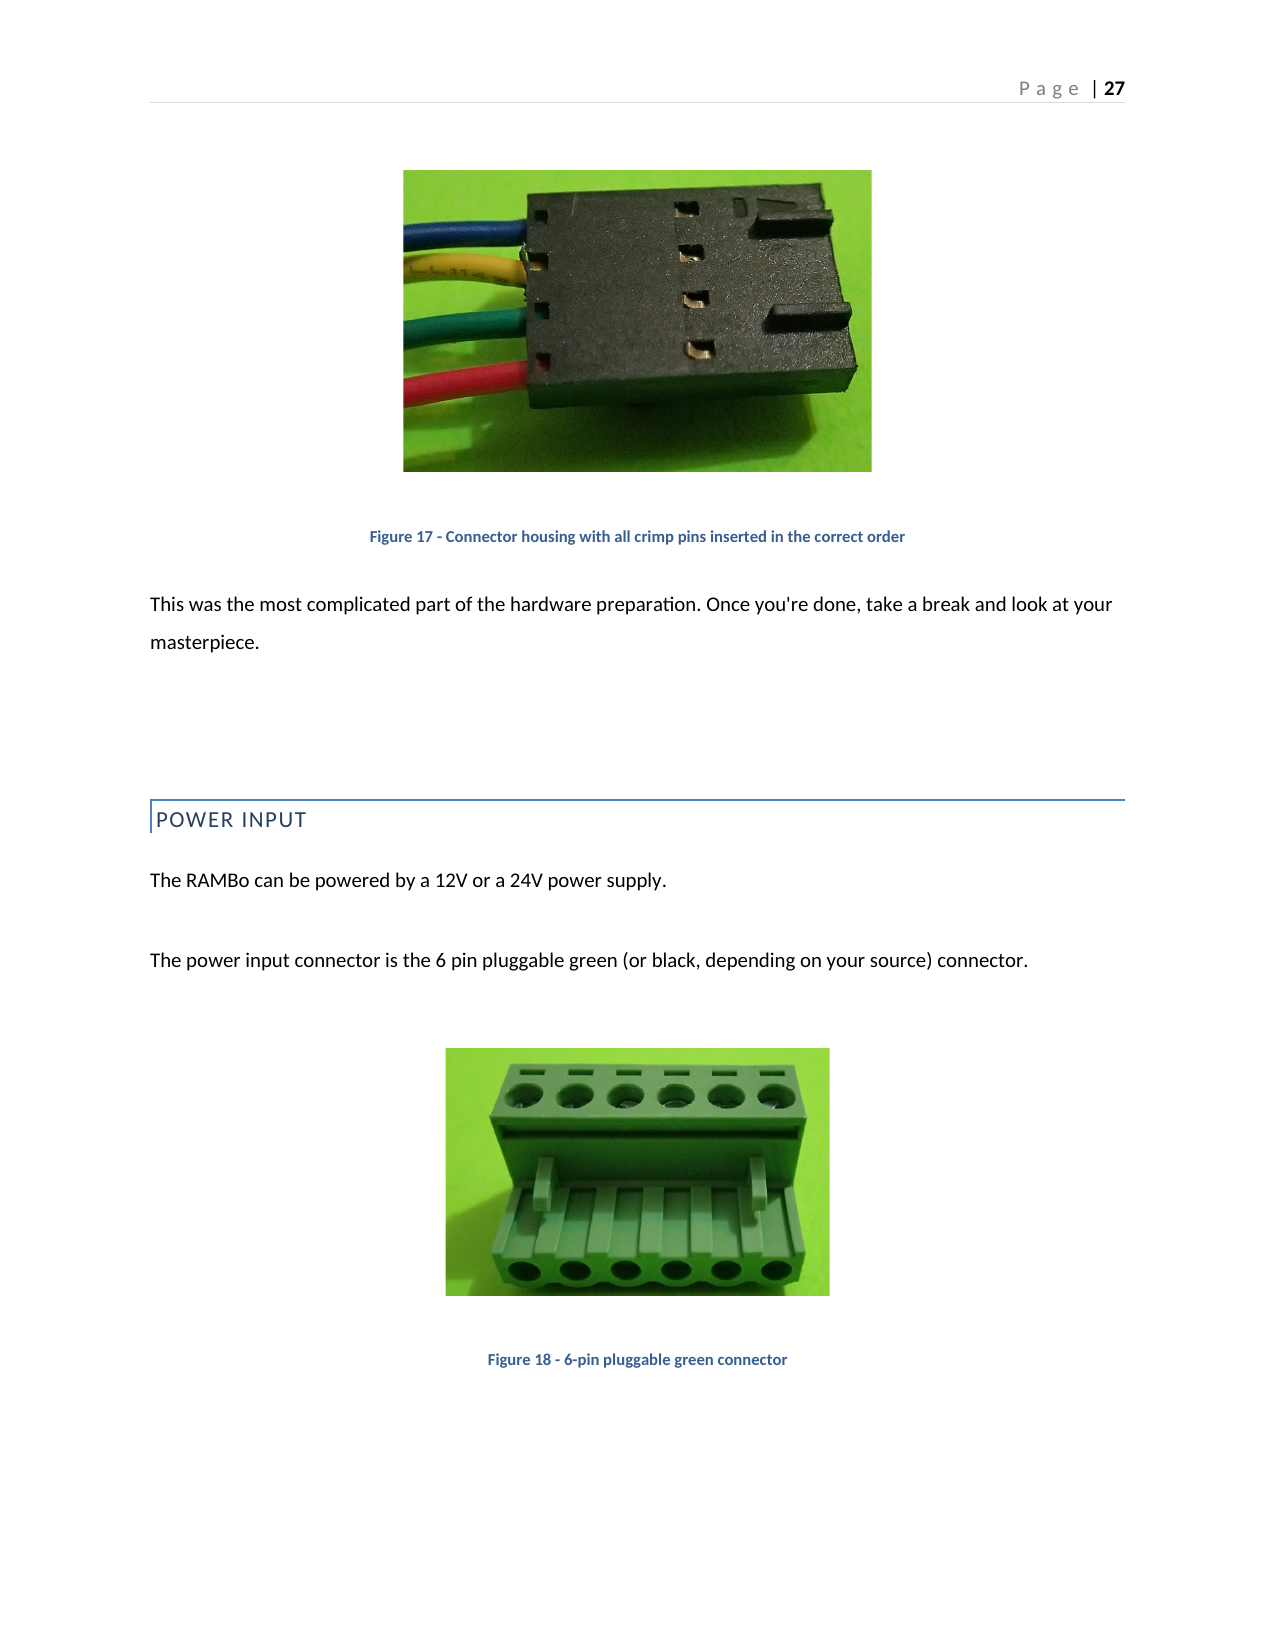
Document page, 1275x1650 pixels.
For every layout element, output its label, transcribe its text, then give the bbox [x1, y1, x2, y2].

text The RAMBo can be powered by a 12V or a 24V power supply. [150, 868, 1125, 893]
text This was the most complicated part of the hardware preparation. Once you're done, take a break and look at your masterpiece. [150, 591, 1125, 654]
text Figure 18 - 6-pin pluggable green connector [150, 1350, 1125, 1370]
text The power input connector is the 6 pin pluggable green (or black, depending on your source) connector. [150, 947, 1125, 973]
subtitle Power input [152, 801, 1125, 833]
text Figure 17 - Connector housing with all crimp pins inserted in the correct order [150, 526, 1125, 546]
